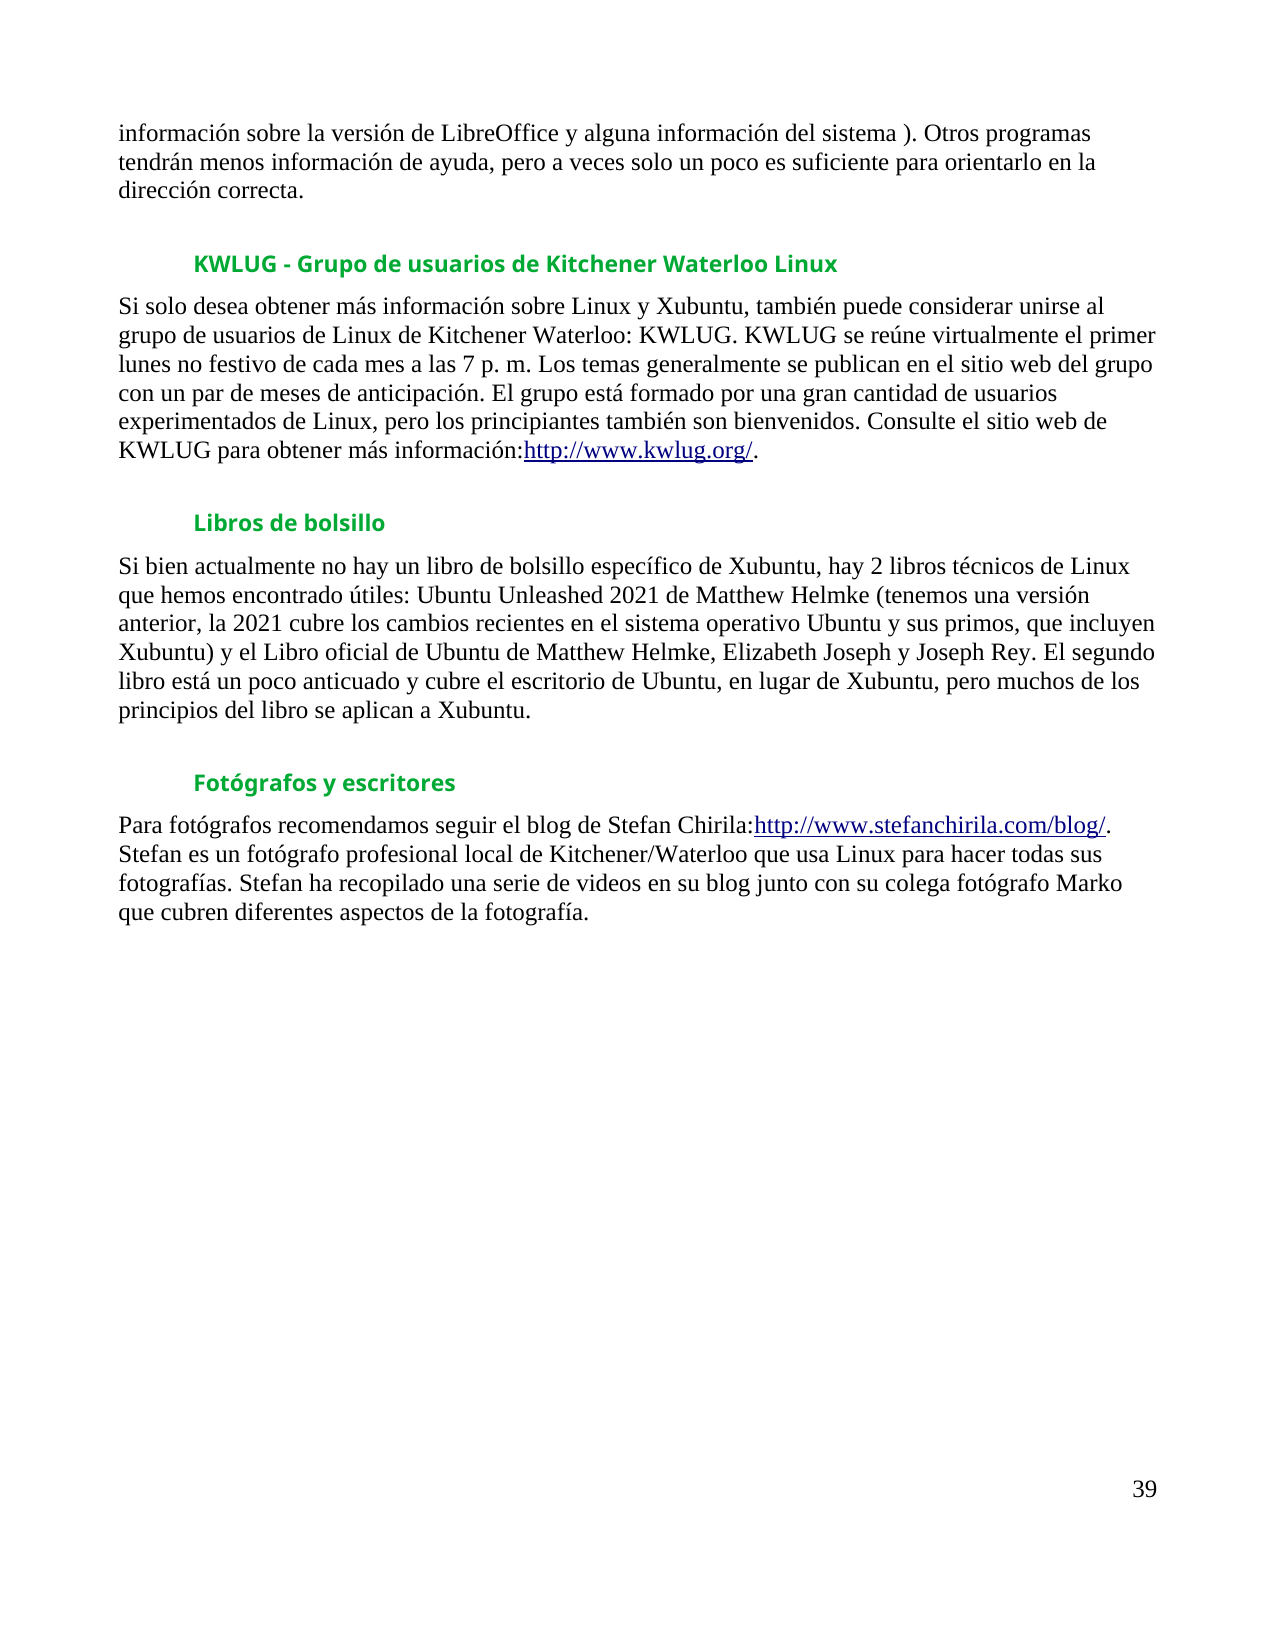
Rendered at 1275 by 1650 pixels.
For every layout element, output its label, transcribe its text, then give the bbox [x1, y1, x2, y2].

text Para fotógrafos recomendamos seguir el blog de Stefan Chirila:http://www.stefanchirila.com/blog/. Stefan es un fotógrafo profesional local de Kitchener/Waterloo que usa Linux para hacer todas sus fotografías. Stefan ha recopilado una serie de videos en su blog junto con su colega fotógrafo Marko que cubren diferentes aspectos de la fotografía. [118, 811, 1157, 926]
subtitle KWLUG - Grupo de usuarios de Kitchener Waterloo Linux [118, 248, 1157, 279]
subtitle Fotógrafos y escritores [118, 767, 1157, 798]
text Si bien actualmente no hay un libro de bolsillo específico de Xubuntu, hay 2 libros técnicos de Linux que hemos encontrado útiles: Ubuntu Unleashed 2021 de Matthew Helmke (tenemos una versión anterior, la 2021 cubre los cambios recientes en el sistema operativo Ubuntu y sus primos, que incluyen Xubuntu) y el Libro oficial de Ubuntu de Matthew Helmke, Elizabeth Joseph y Joseph Rey. El segundo libro está un poco anticuado y cubre el escritorio de Ubuntu, en lugar de Xubuntu, pero muchos de los principios del libro se aplican a Xubuntu. [118, 551, 1157, 723]
text Si solo desea obtener más información sobre Linux y Xubuntu, también puede considerar unirse al grupo de usuarios de Linux de Kitchener Waterloo: KWLUG. KWLUG se reúne virtualmente el primer lunes no festivo de cada mes a las 7 p. m. Los temas generalmente se publican en el sitio web del grupo con un par de meses de anticipación. El grupo está formado por una gran cantidad de usuarios experimentados de Linux, pero los principiantes también son bienvenidos. Consulte el sitio web de KWLUG para obtener más información:http://www.kwlug.org/. [118, 291, 1157, 464]
subtitle Libros de bolsillo [118, 507, 1157, 538]
text información sobre la versión de LibreOffice y alguna información del sistema ). Otros programas tendrán menos información de ayuda, pero a veces solo un poco es suficiente para orientarlo en la dirección correcta. [118, 118, 1157, 204]
